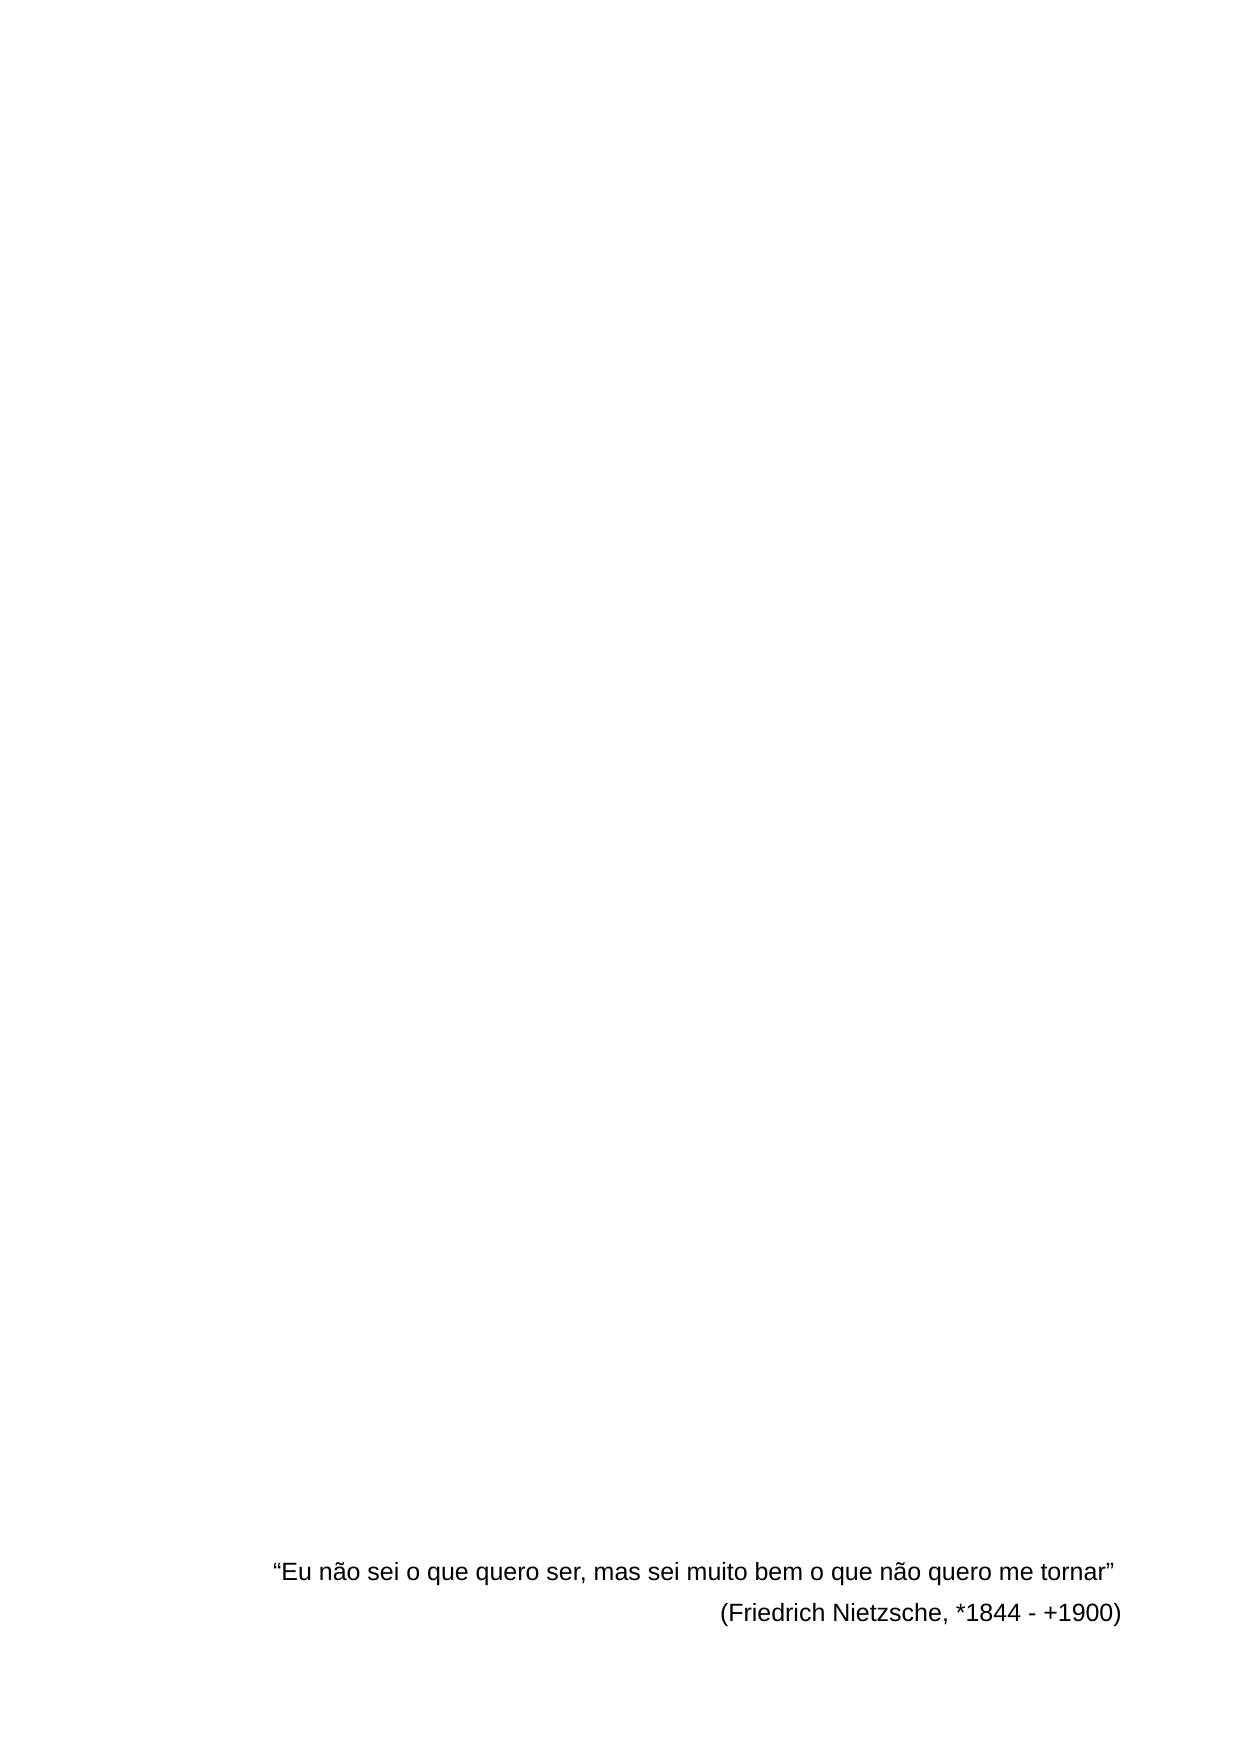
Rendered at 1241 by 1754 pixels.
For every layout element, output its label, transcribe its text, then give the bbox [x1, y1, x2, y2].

text “Eu não sei o que quero ser, mas sei muito bem o que não quero me tornar” [177, 1557, 1122, 1586]
text (Friedrich Nietzsche, *1844 - +1900) [177, 1598, 1122, 1627]
